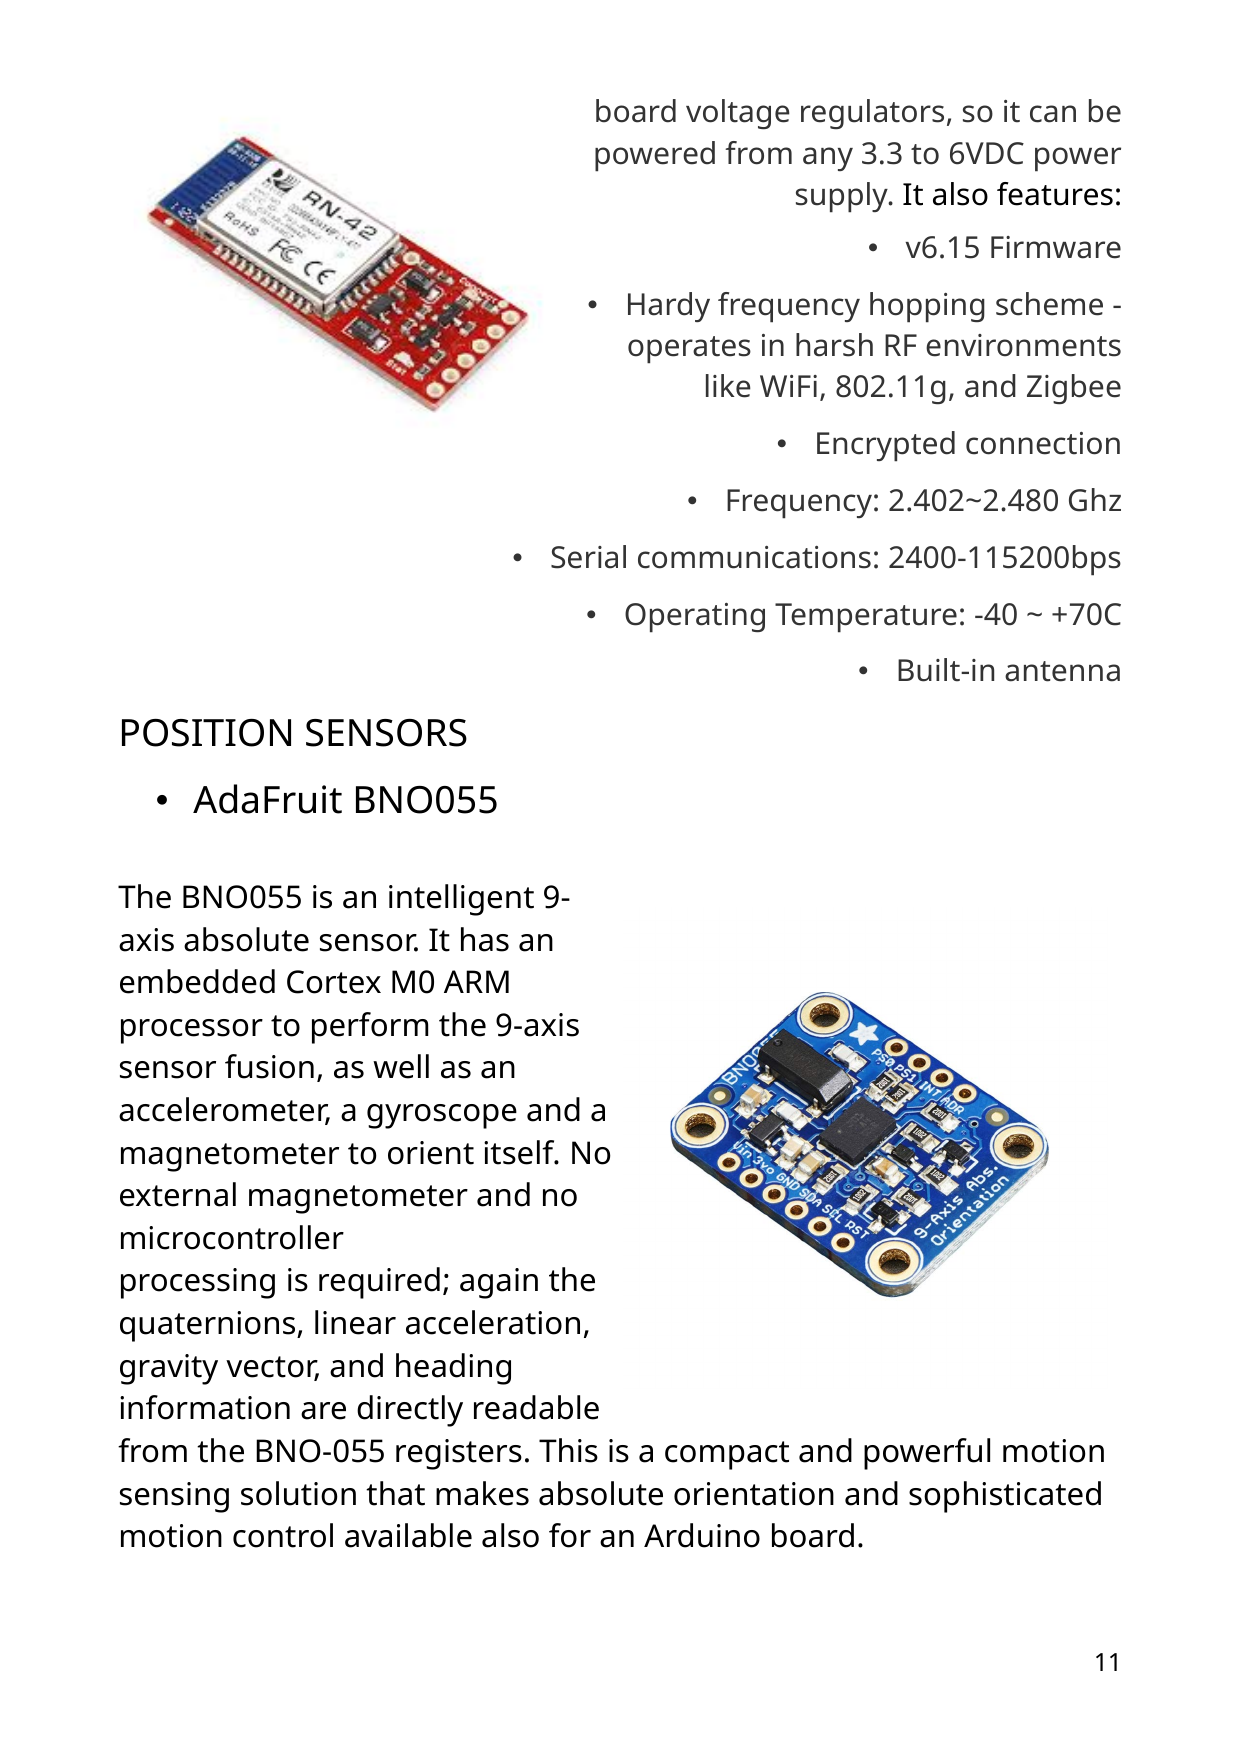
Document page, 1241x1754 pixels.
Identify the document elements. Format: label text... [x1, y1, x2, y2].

list Hardy frequency hopping scheme - operates in harsh RF environments like WiFi, 802.11g, and Zigbee [544, 283, 1122, 407]
list Encrypted connection [544, 422, 1122, 463]
picture [133, 90, 544, 485]
list Frequency: 2.402~2.480 Ghz [156, 479, 1122, 520]
list Operating Temperature: -40 ~ +70C [156, 593, 1122, 634]
text processing is required; again the quaternions, linear acceleration, gravity vector, and heading information are directly readable from the BNO-055 registers. This is a compact and powerful motion sensing solution that makes absolute orientation and sophisticated motion control available also for an Arduino board. [118, 1258, 1122, 1557]
text board voltage regulators, so it can be powered from any 3.3 to 6VDC power supply. It also features: [544, 91, 1122, 214]
text POSITION SENSORS [118, 706, 1122, 757]
list AdaFruit BNO055 [156, 773, 1122, 824]
list v6.15 Firmware [544, 227, 1122, 268]
list Built-in antenna [156, 649, 1122, 691]
picture [623, 907, 1108, 1389]
text The BNO055 is an intelligent 9-axis absolute sensor. It has an embedded Cortex M0 ARM processor to perform the 9-axis sensor fusion, as well as an accelerometer, a gyroscope and a magnetometer to orient itself. No external magnetometer and no microcontroller [118, 875, 1122, 1258]
list Serial communications: 2400-115200bps [156, 536, 1122, 577]
